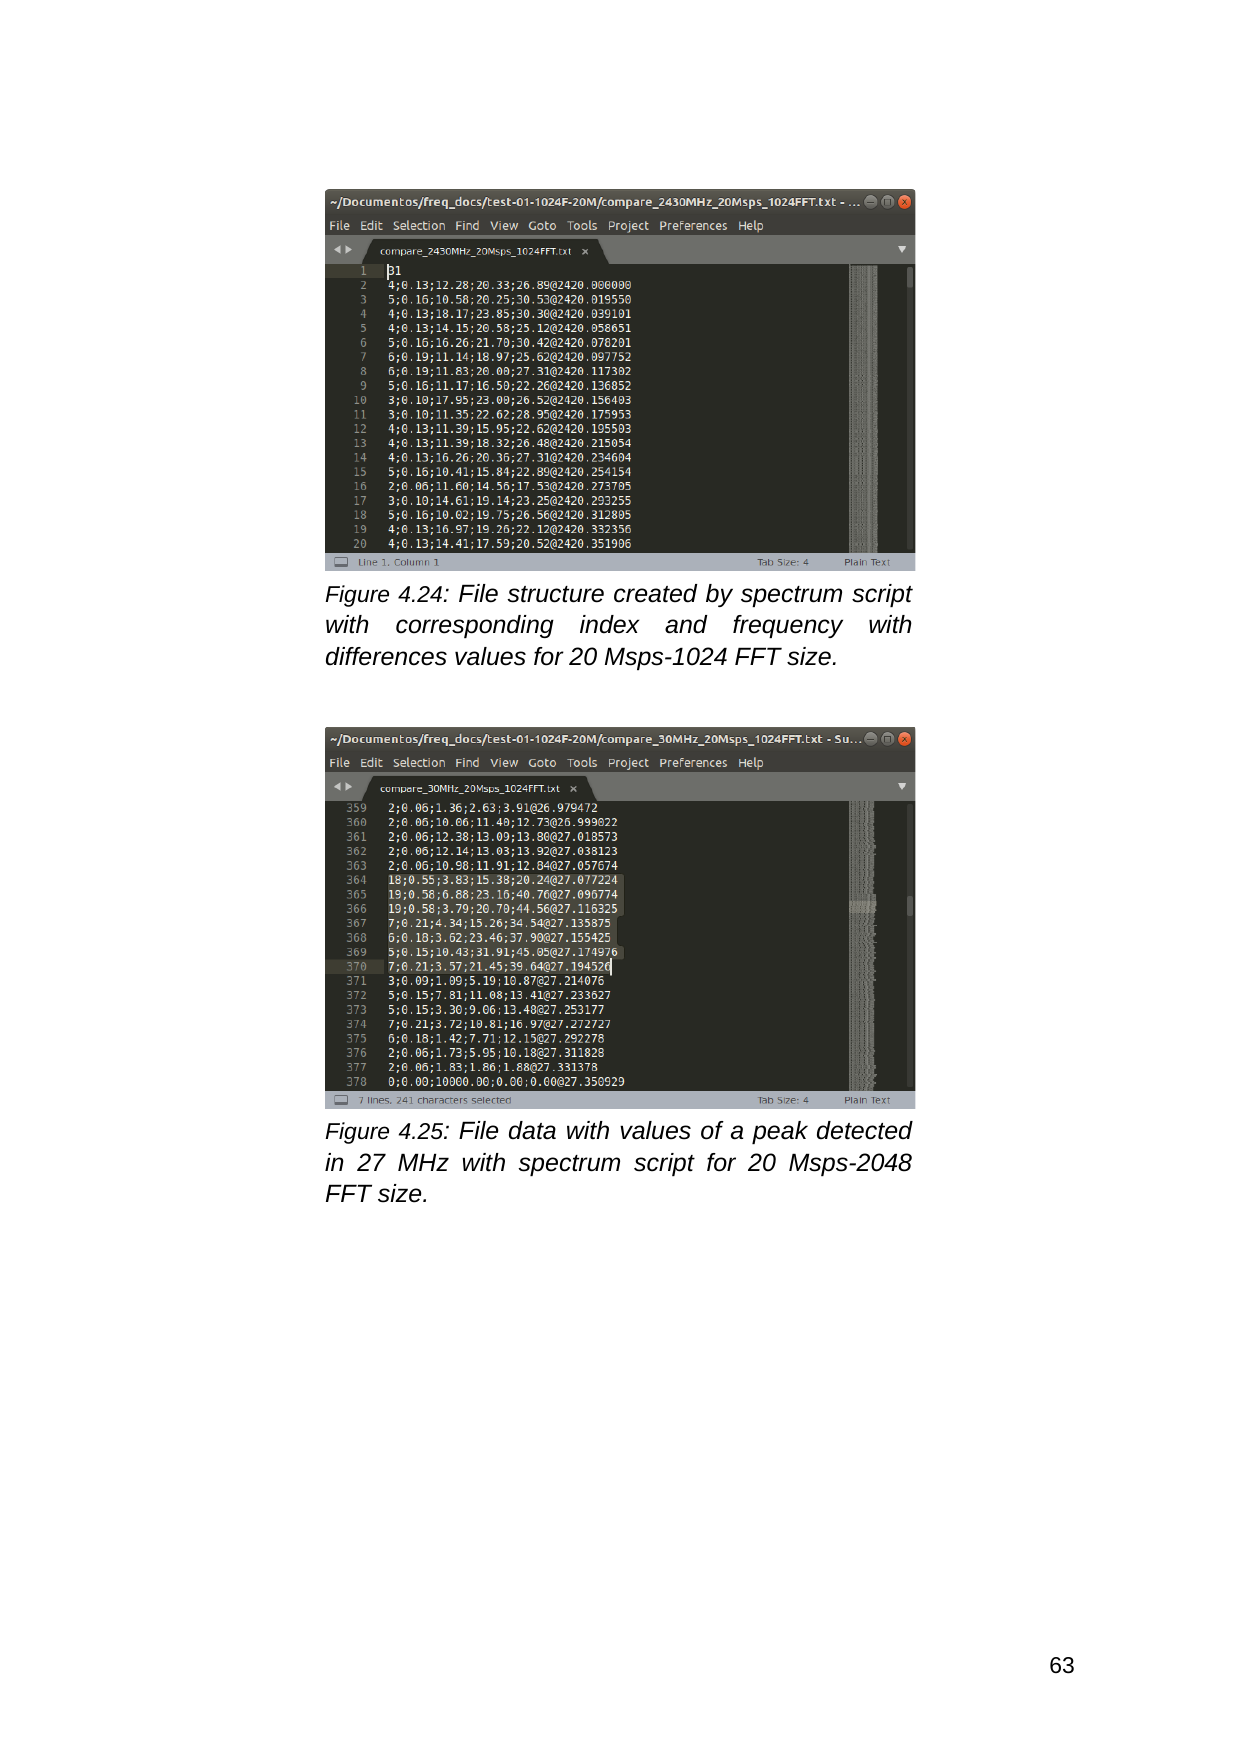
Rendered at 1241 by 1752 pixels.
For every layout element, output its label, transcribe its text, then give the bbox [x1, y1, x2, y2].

picture [325, 727, 916, 1109]
text Figure 4.24: File structure created by spectrum script with corresponding index and frequency with differences values for 20 Msps-1024 FFT size. [325, 571, 915, 671]
picture [325, 189, 916, 571]
text Figure 4.25: File data with values of a peak detected in 27 MHz with spectrum script for 20 Msps-2048 FFT size. [325, 1109, 915, 1208]
